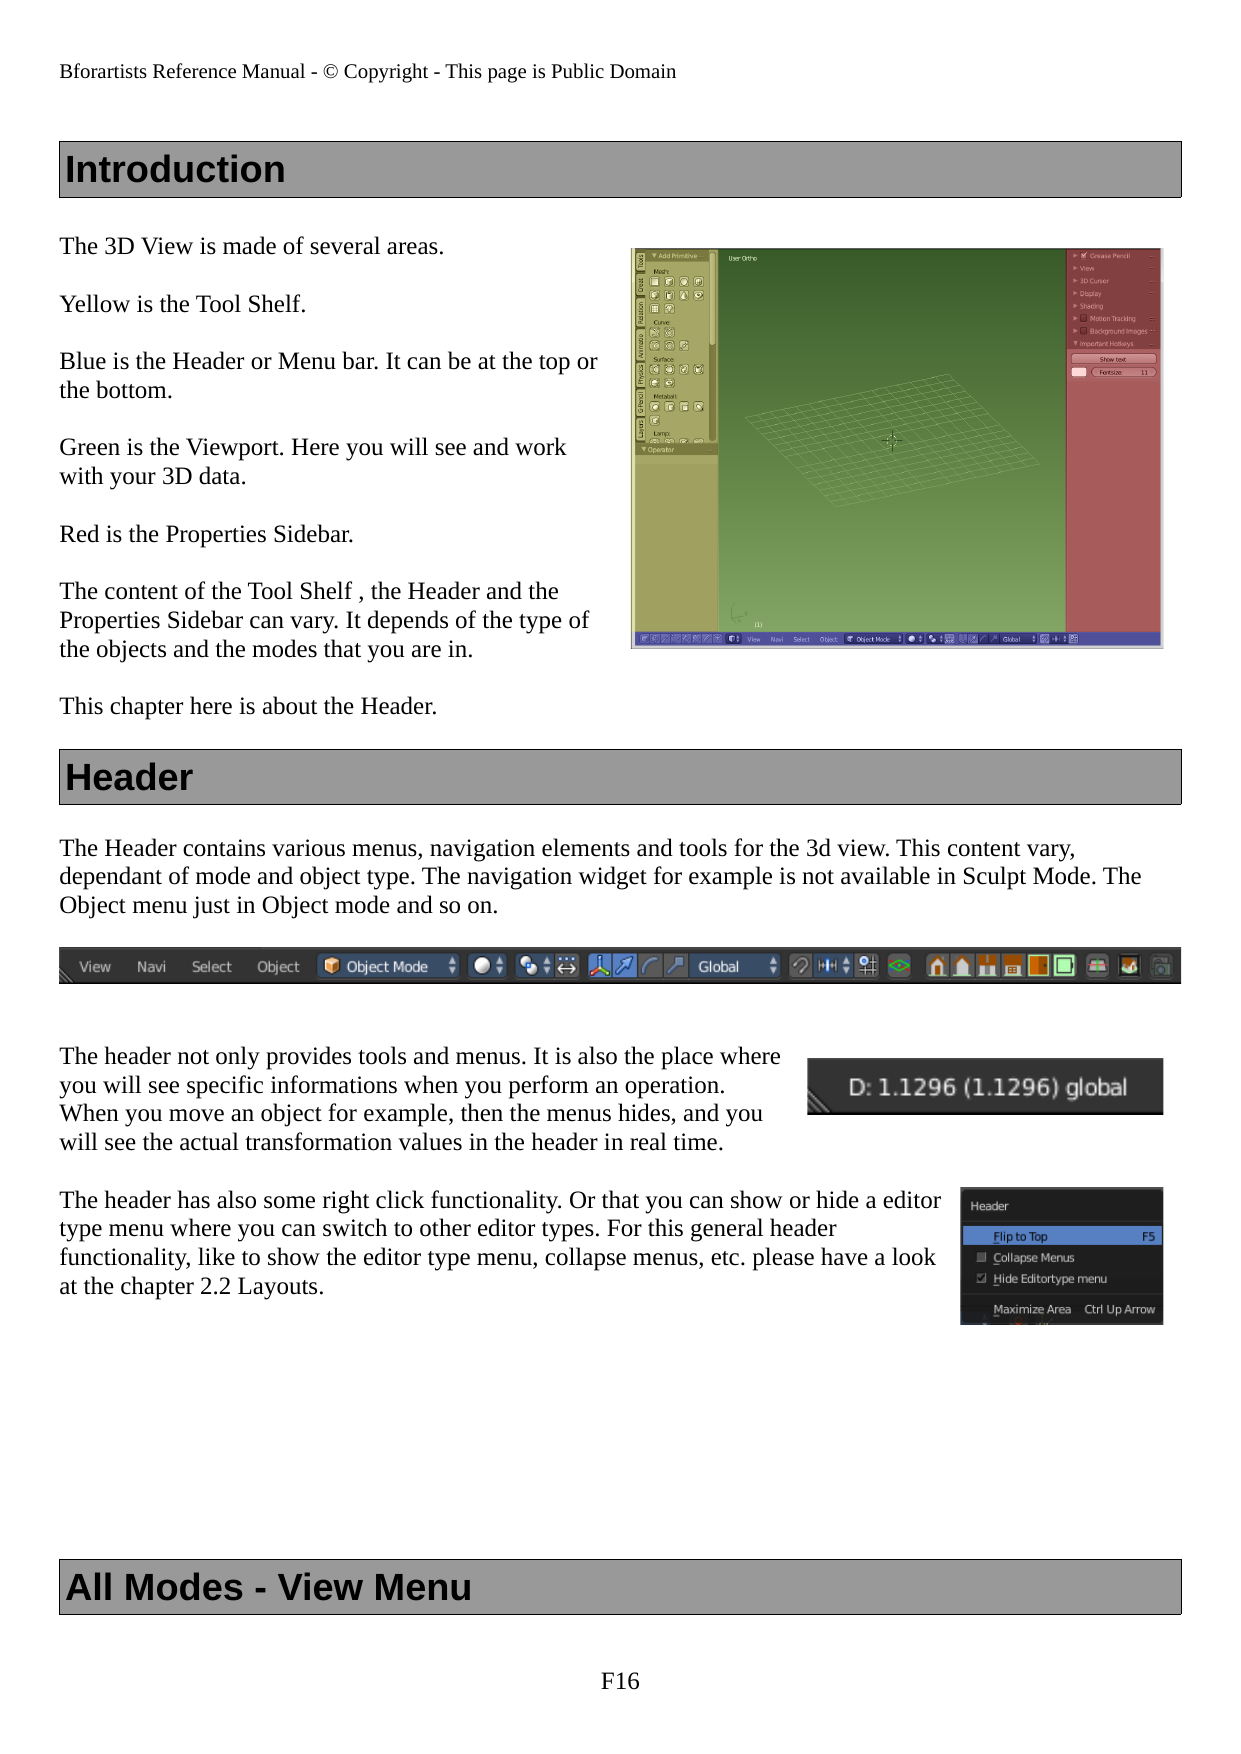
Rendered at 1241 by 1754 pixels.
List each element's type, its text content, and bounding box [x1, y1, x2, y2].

picture [59, 947, 1182, 984]
text The header has also some right click functionality. Or that you can show or hide a editor type menu where you can switch to other editor types. For this general header functionality, like to show the editor type menu, collapse menus, etc. please have a look at the chapter 2.2 Layouts. [59, 1185, 1181, 1300]
text [1164, 289, 1181, 404]
text Green is the Viewport. Here you will see and work with your 3D data. [59, 432, 630, 490]
table_header All Modes - View Menu [60, 1560, 1181, 1614]
picture [807, 1058, 1164, 1115]
text Yellow is the Tool Shelf. Blue is the Header or Menu bar. It can be at the top or the bottom. [59, 289, 630, 404]
picture [630, 248, 1164, 649]
text The 3D View is made of several areas. [59, 231, 1181, 260]
text Red is the Properties Sidebar. [59, 519, 630, 547]
picture [960, 1187, 1164, 1325]
table_header Header [60, 750, 1181, 804]
text The header not only provides tools and menus. It is also the place where you will see specific informations when you perform an operation. When you move an object for example, then the menus hides, and you will see the actual transformation values in the header in real time. [59, 1041, 1181, 1156]
text This chapter here is about the Header. [59, 691, 1181, 720]
table_header Introduction [60, 142, 1181, 197]
text The Header contains various menus, navigation elements and tools for the 3d view. This content vary, dependant of mode and object type. The navigation widget for example is not available in Sculpt Mode. The Object menu just in Object mode and so on. [59, 833, 1181, 919]
text The content of the Tool Shelf , the Header and the Properties Sidebar can vary. It depends of the type of the objects and the modes that you are in. [59, 576, 1181, 662]
